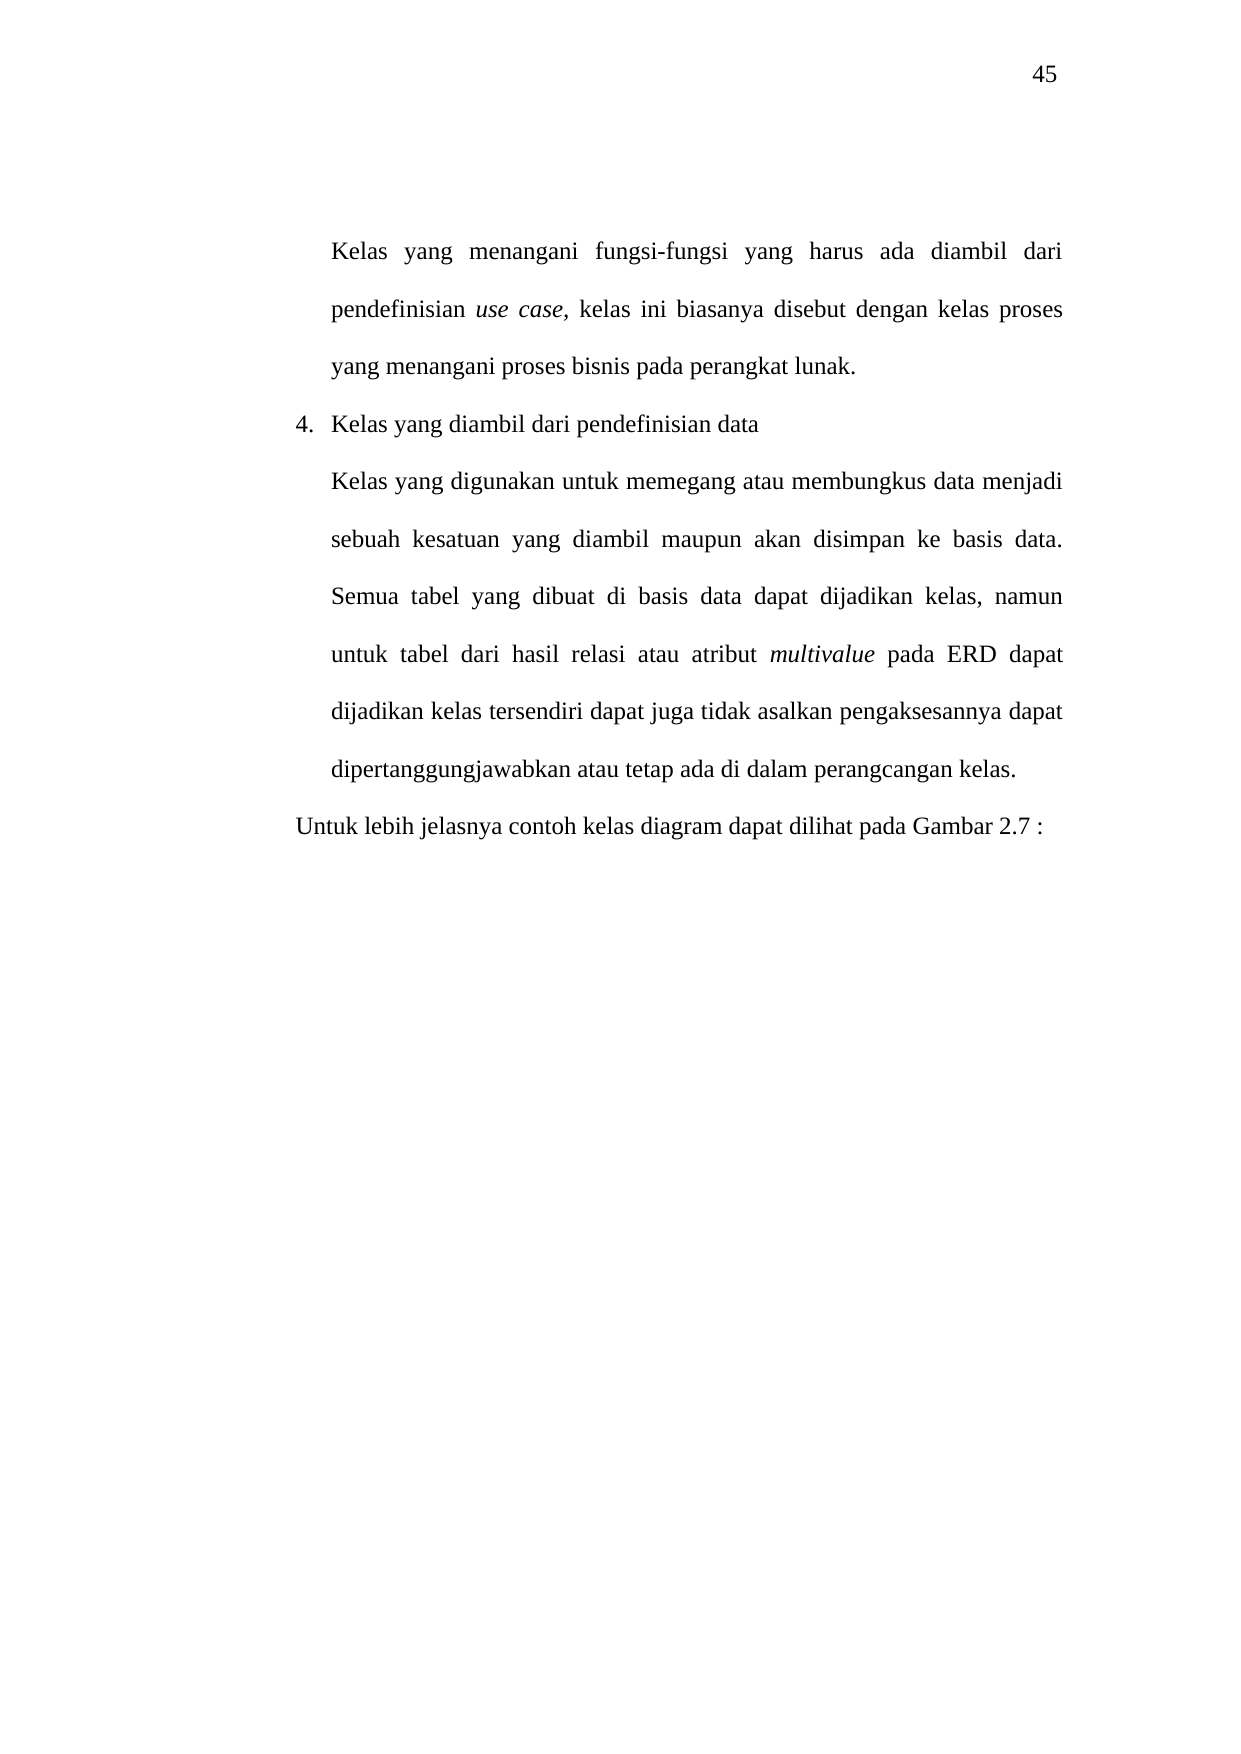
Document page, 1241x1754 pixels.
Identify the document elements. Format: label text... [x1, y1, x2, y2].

list Kelas yang diambil dari pendefinisian data [295, 409, 1063, 437]
text Untuk lebih jelasnya contoh kelas diagram dapat dilihat pada Gambar 2.7 : [236, 811, 1063, 840]
list Kelas yang digunakan untuk memegang atau membungkus data menjadi sebuah kesatuan yang diambil maupun akan disimpan ke basis data. Semua tabel yang dibuat di basis data dapat dijadikan kelas, namun untuk tabel dari hasil relasi atau atribut multivalue pada ERD dapat dijadikan kelas tersendiri dapat juga tidak asalkan pengaksesannya dapat dipertanggungjawabkan atau tetap ada di dalam perangcangan kelas. [295, 466, 1063, 782]
list Kelas yang menangani fungsi-fungsi yang harus ada diambil dari pendefinisian use case, kelas ini biasanya disebut dengan kelas proses yang menangani proses bisnis pada perangkat lunak. [295, 236, 1063, 380]
